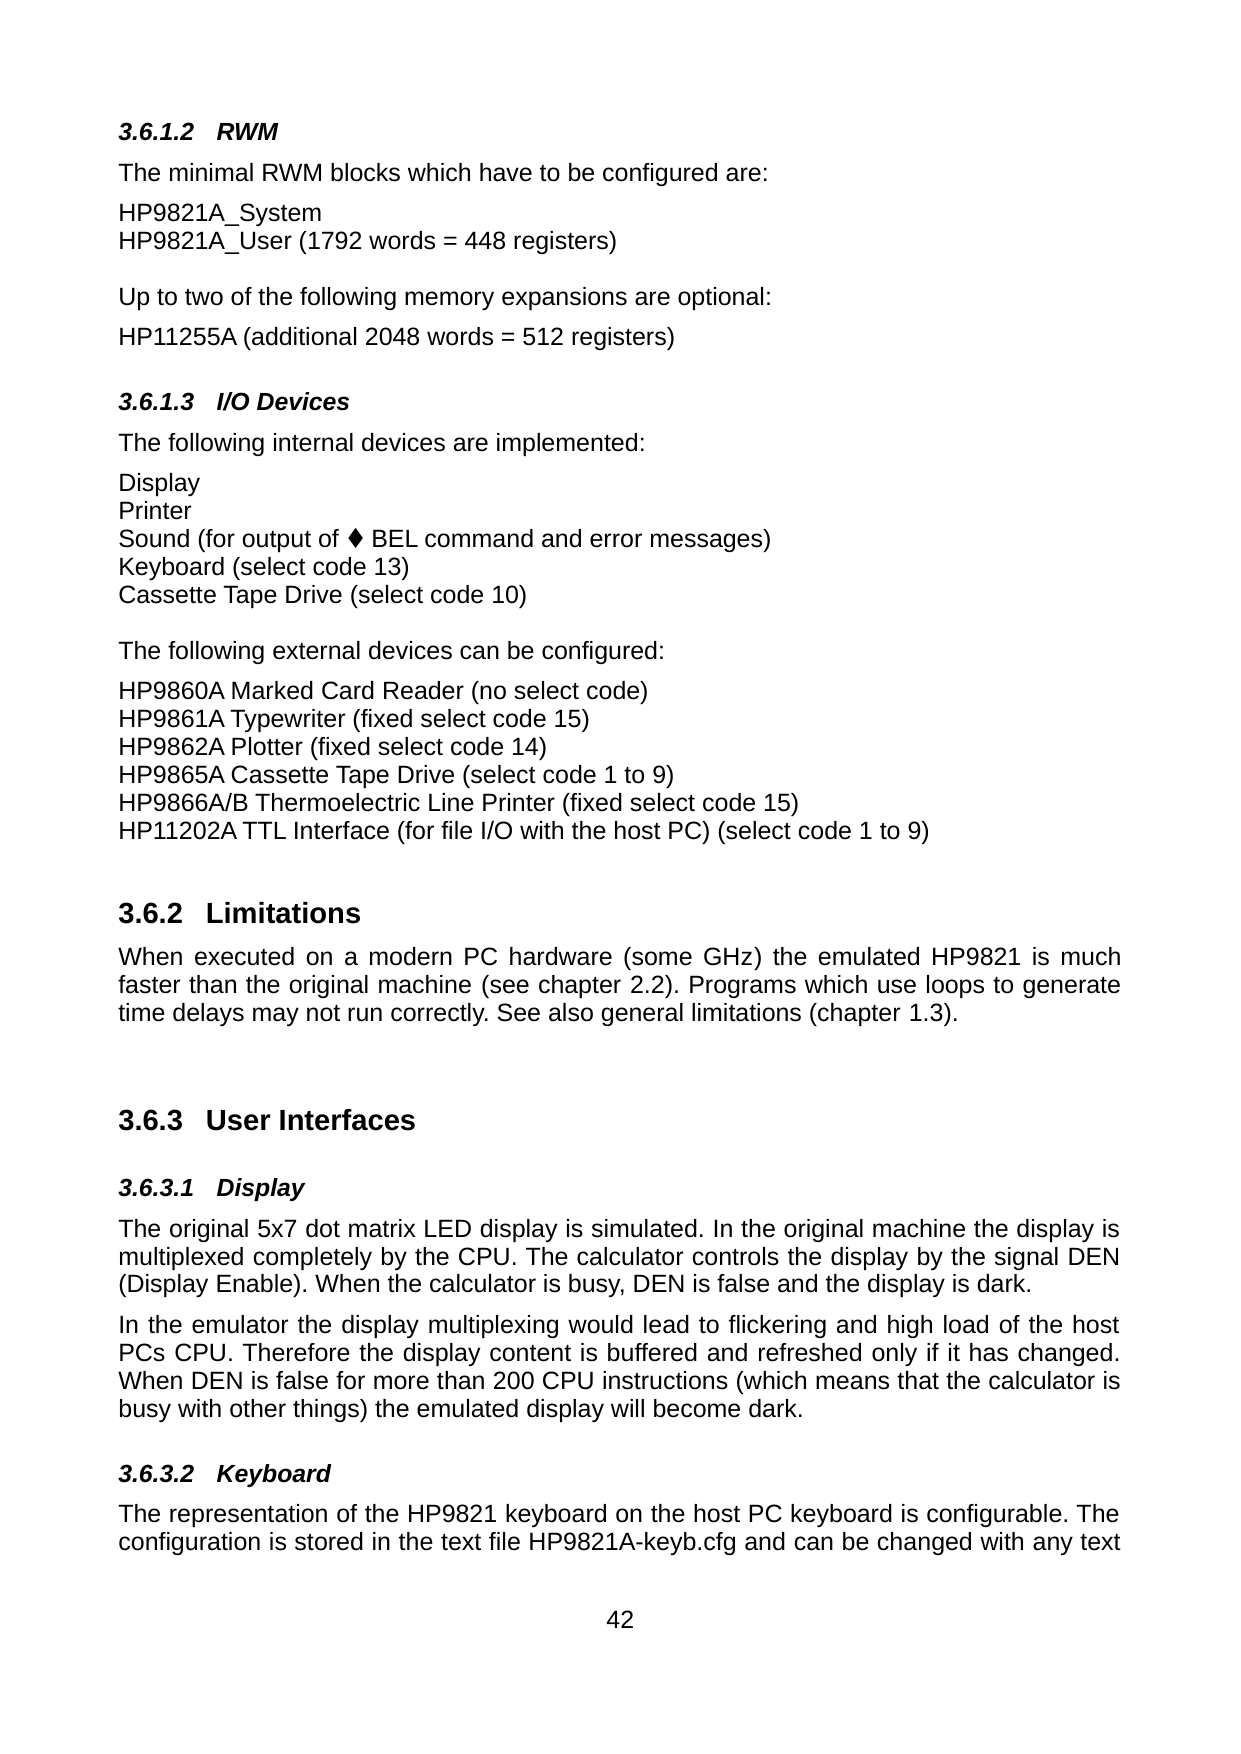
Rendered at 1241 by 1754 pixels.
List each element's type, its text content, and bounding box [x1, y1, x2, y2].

text HP9862A Plotter (fixed select code 14) [118, 733, 1122, 761]
subtitle Keyboard [118, 1460, 1122, 1488]
text In the emulator the display multiplexing would lead to flickering and high load of the host PCs CPU. Therefore the display content is buffered and refreshed only if it has changed. When DEN is false for more than 200 CPU instructions (which means that the calculator is busy with other things) the emulated display will become dark. [118, 1311, 1122, 1422]
text HP11255A (additional 2048 words = 512 registers) [118, 323, 1122, 351]
subtitle Limitations [118, 897, 1122, 930]
subtitle RWM [118, 118, 1122, 146]
text HP9866A/B Thermoelectric Line Printer (fixed select code 15) [118, 789, 1122, 817]
subtitle Display [118, 1174, 1122, 1202]
text Sound (for output of BEL command and error messages) [118, 525, 1122, 553]
text HP9865A Cassette Tape Drive (select code 1 to 9) [118, 761, 1122, 789]
text When executed on a modern PC hardware (some GHz) the emulated HP9821 is much faster than the original machine (see chapter 2.2). Programs which use loops to generate time delays may not run correctly. See also general limitations (chapter 1.3). [118, 942, 1122, 1026]
text The representation of the HP9821 keyboard on the host PC keyboard is configurable. The configuration is stored in the text file HP9821A-keyb.cfg and can be changed with any text [118, 1500, 1122, 1556]
text HP9861A Typewriter (fixed select code 15) [118, 705, 1122, 733]
text Keyboard (select code 13) [118, 553, 1122, 581]
text Cassette Tape Drive (select code 10) [118, 581, 1122, 609]
subtitle User Interfaces [118, 1104, 1122, 1137]
text HP9821A_System HP9821A_User (1792 words = 448 registers) [118, 199, 1122, 254]
text The original 5x7 dot matrix LED display is simulated. In the original machine the display is multiplexed completely by the CPU. The calculator controls the display by the signal DEN (Display Enable). When the calculator is busy, DEN is false and the display is dark. [118, 1214, 1122, 1298]
text Up to two of the following memory expansions are optional: [118, 282, 1122, 310]
text The following internal devices are implemented: [118, 428, 1122, 456]
text The minimal RWM blocks which have to be configured are: [118, 158, 1122, 186]
text HP9860A Marked Card Reader (no select code) [118, 677, 1122, 705]
text HP11202A TTL Interface (for file I/O with the host PC) (select code 1 to 9) [118, 817, 1122, 844]
text The following external devices can be configured: [118, 637, 1122, 664]
subtitle I/O Devices [118, 388, 1122, 416]
text Printer [118, 497, 1122, 525]
text Display [118, 469, 1122, 497]
